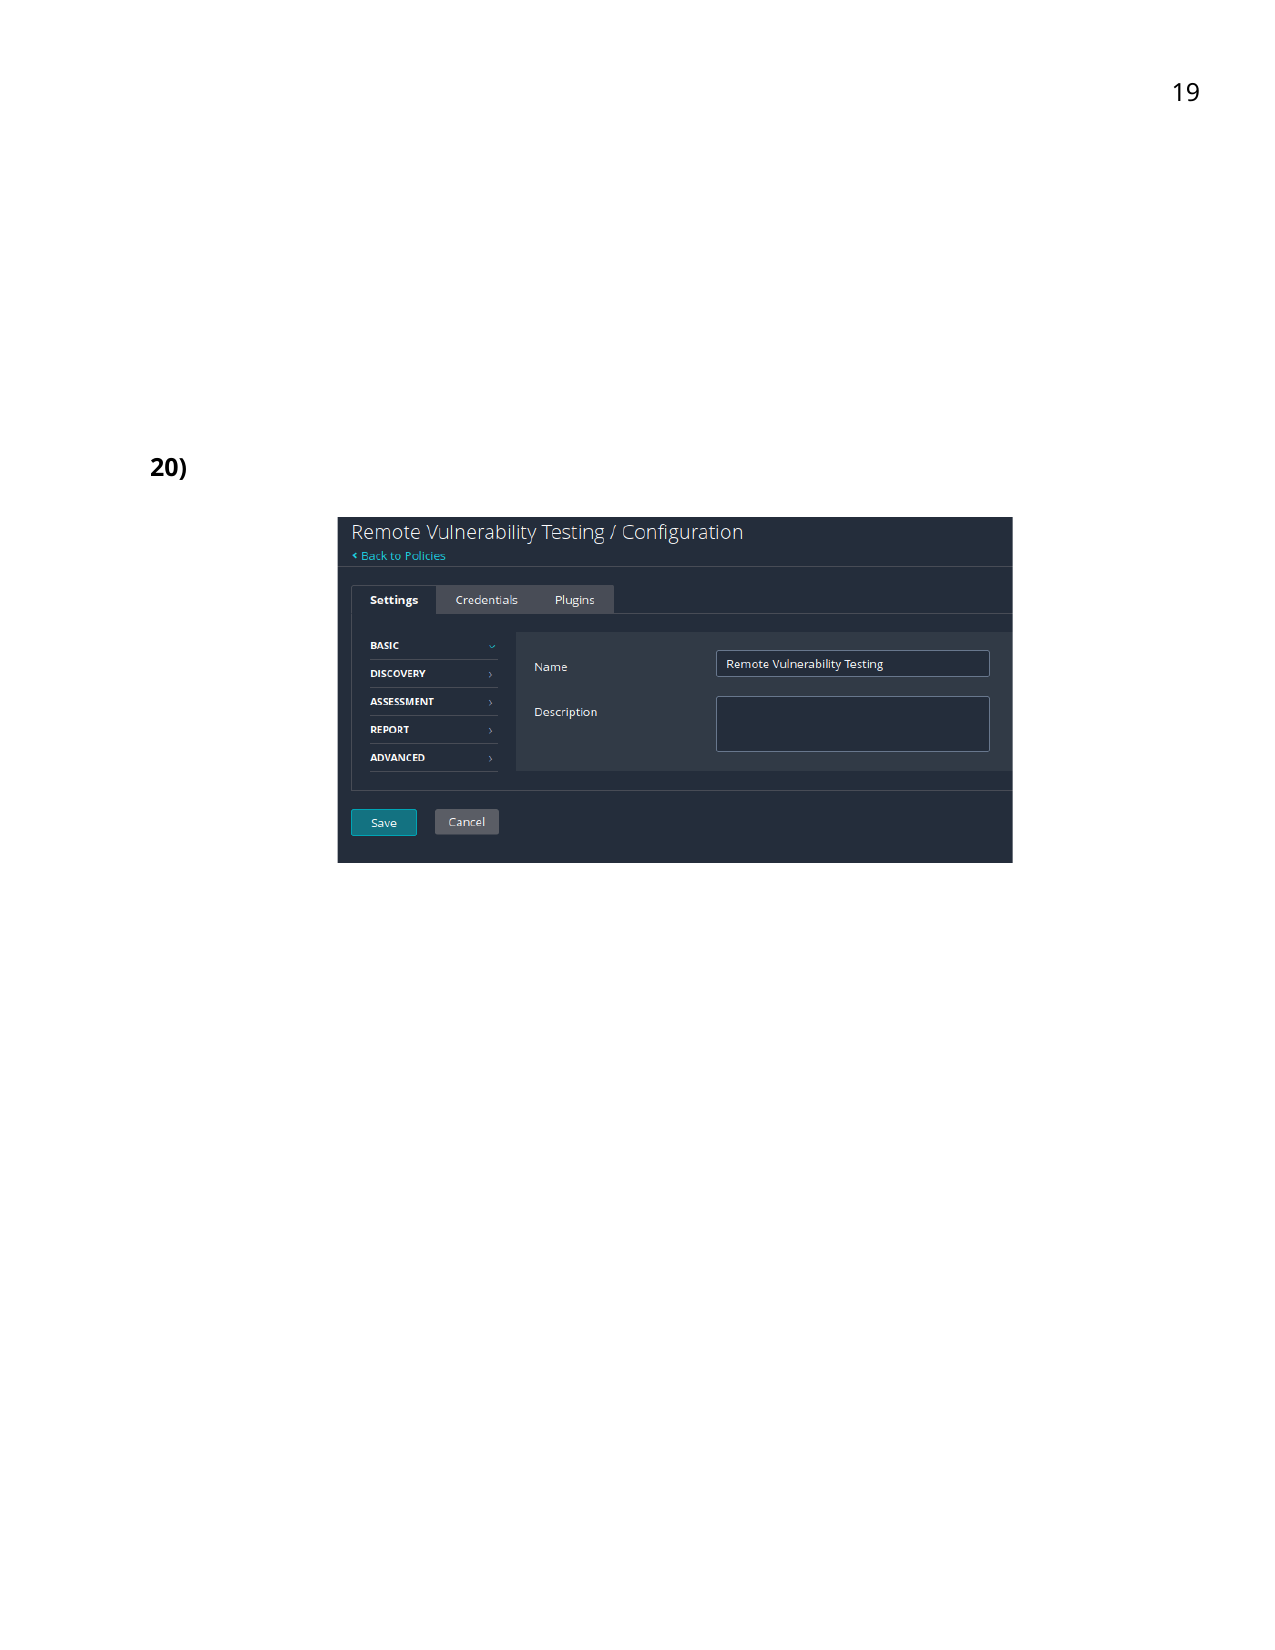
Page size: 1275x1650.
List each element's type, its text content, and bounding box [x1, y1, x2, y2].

text 20) [150, 450, 1200, 484]
picture [337, 517, 1013, 863]
